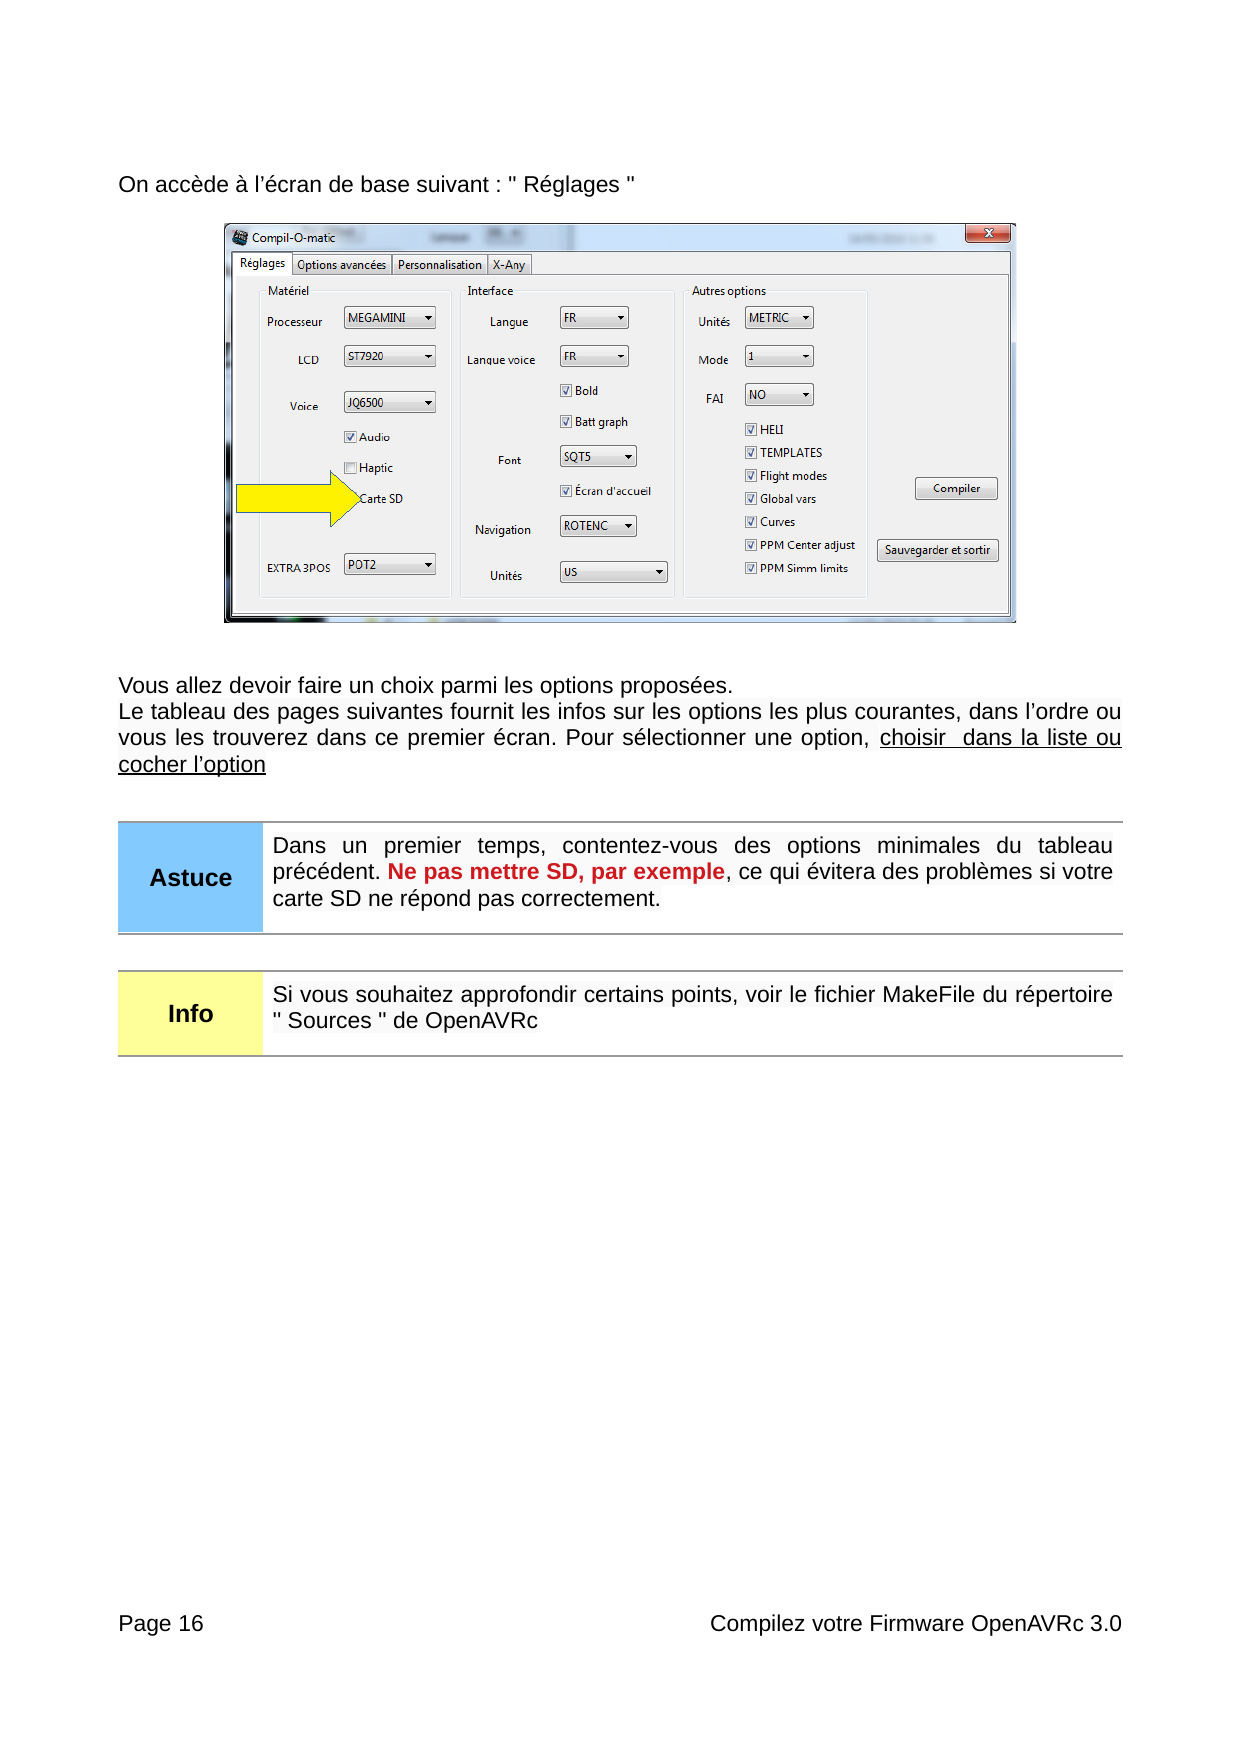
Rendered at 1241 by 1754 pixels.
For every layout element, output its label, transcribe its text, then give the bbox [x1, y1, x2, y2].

table_header Si vous souhaitez approfondir certains points, voir le fichier MakeFile du répertoire '' Sources '' de OpenAVRc [264, 972, 1122, 1055]
text On accède à l’écran de base suivant : '' Réglages '' [118, 171, 1122, 197]
text Vous allez devoir faire un choix parmi les options proposées. [118, 672, 1122, 698]
text Le tableau des pages suivantes fournit les infos sur les options les plus courantes, dans l’ordre ou vous les trouverez dans ce premier écran. Pour sélectionner une option, choisir dans la liste ou cocher l’option [118, 698, 1122, 777]
table_header Dans un premier temps, contentez-vous des options minimales du tableau précédent. Ne pas mettre SD, par exemple, ce qui évitera des problèmes si votre carte SD ne répond pas correctement. [264, 823, 1122, 932]
table_header Astuce [118, 823, 263, 932]
table_header Info [118, 972, 263, 1055]
picture [224, 223, 1017, 623]
